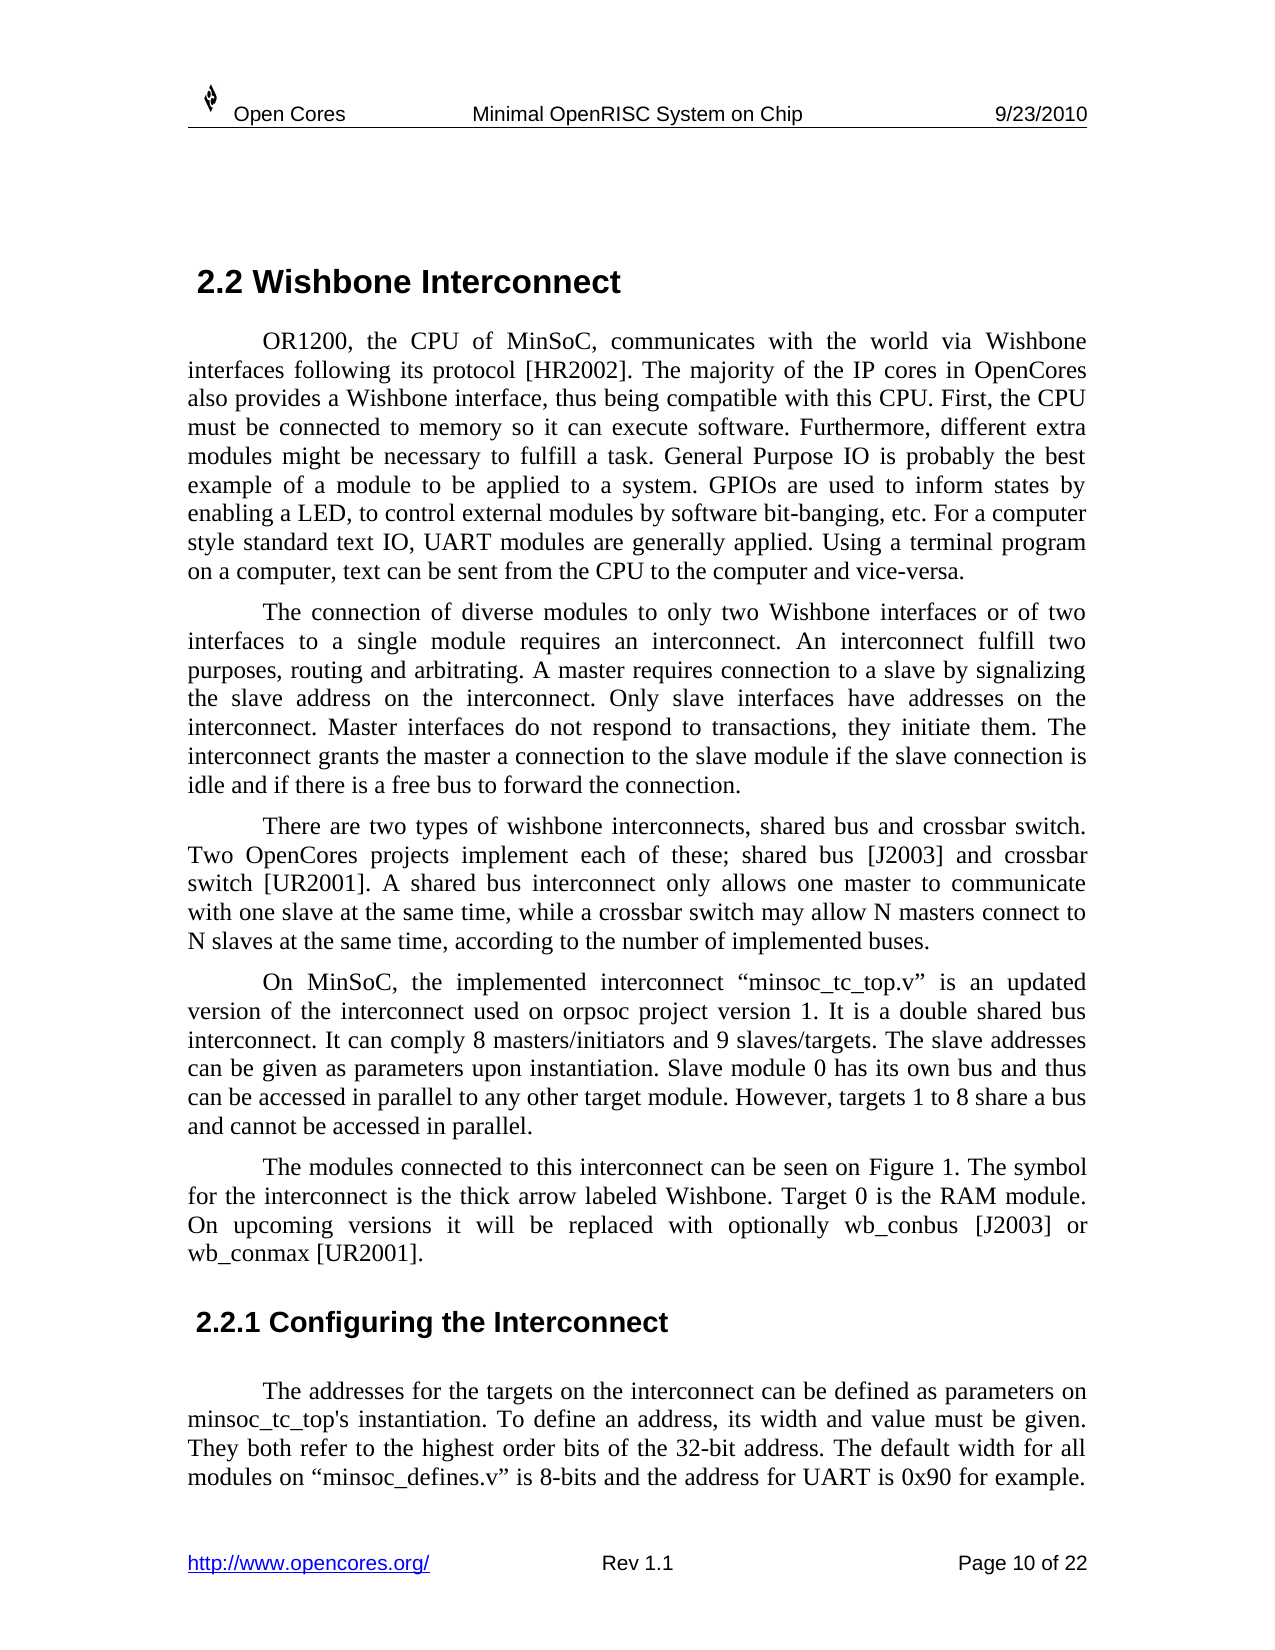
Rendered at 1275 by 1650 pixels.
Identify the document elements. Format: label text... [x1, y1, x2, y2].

subtitle Wishbone Interconnect [187, 262, 1087, 301]
text There are two types of wishbone interconnects, shared bus and crossbar switch. Two OpenCores projects implement each of these; shared bus [J2003] and crossbar switch [UR2001]. A shared bus interconnect only allows one master to communicate with one slave at the same time, while a crossbar switch may allow N masters connect to N slaves at the same time, according to the number of implemented buses. [187, 811, 1087, 955]
text The modules connected to this interconnect can be seen on Figure 1. The symbol for the interconnect is the thick arrow labeled Wishbone. Target 0 is the RAM module. On upcoming versions it will be replaced with optionally wb_conbus [J2003] or wb_conmax [UR2001]. [187, 1152, 1087, 1267]
text On MinSoC, the implemented interconnect “minsoc_tc_top.v” is an updated version of the interconnect used on orpsoc project version 1. It is a double shared bus interconnect. It can comply 8 masters/initiators and 9 slaves/targets. The slave addresses can be given as parameters upon instantiation. Slave module 0 has its own bus and thus can be accessed in parallel to any other target module. However, targets 1 to 8 share a bus and cannot be accessed in parallel. [187, 967, 1087, 1140]
text The addresses for the targets on the interconnect can be defined as parameters on minsoc_tc_top's instantiation. To define an address, its width and value must be given. They both refer to the highest order bits of the 32-bit address. The default width for all modules on “minsoc_defines.v” is 8-bits and the address for UART is 0x90 for example. [187, 1376, 1087, 1491]
text OR1200, the CPU of MinSoC, communicates with the world via Wishbone interfaces following its protocol [HR2002]. The majority of the IP cores in OpenCores also provides a Wishbone interface, thus being compatible with this CPU. First, the CPU must be connected to memory so it can execute software. Furthermore, different extra modules might be necessary to fulfill a task. General Purpose IO is probably the best example of a module to be applied to a system. GPIOs are used to inform states by enabling a LED, to control external modules by software bit-banging, etc. For a computer style standard text IO, UART modules are generally applied. Using a terminal program on a computer, text can be sent from the CPU to the computer and vice-versa. [187, 326, 1087, 585]
text The connection of diverse modules to only two Wishbone interfaces or of two interfaces to a single module requires an interconnect. An interconnect fulfill two purposes, routing and arbitrating. A master requires connection to a slave by signalizing the slave address on the interconnect. Only slave interfaces have addresses on the interconnect. Master interfaces do not respond to transactions, they initiate them. The interconnect grants the master a connection to the slave module if the slave connection is idle and if there is a free bus to forward the connection. [187, 597, 1087, 798]
subtitle Configuring the Interconnect [187, 1305, 1087, 1338]
